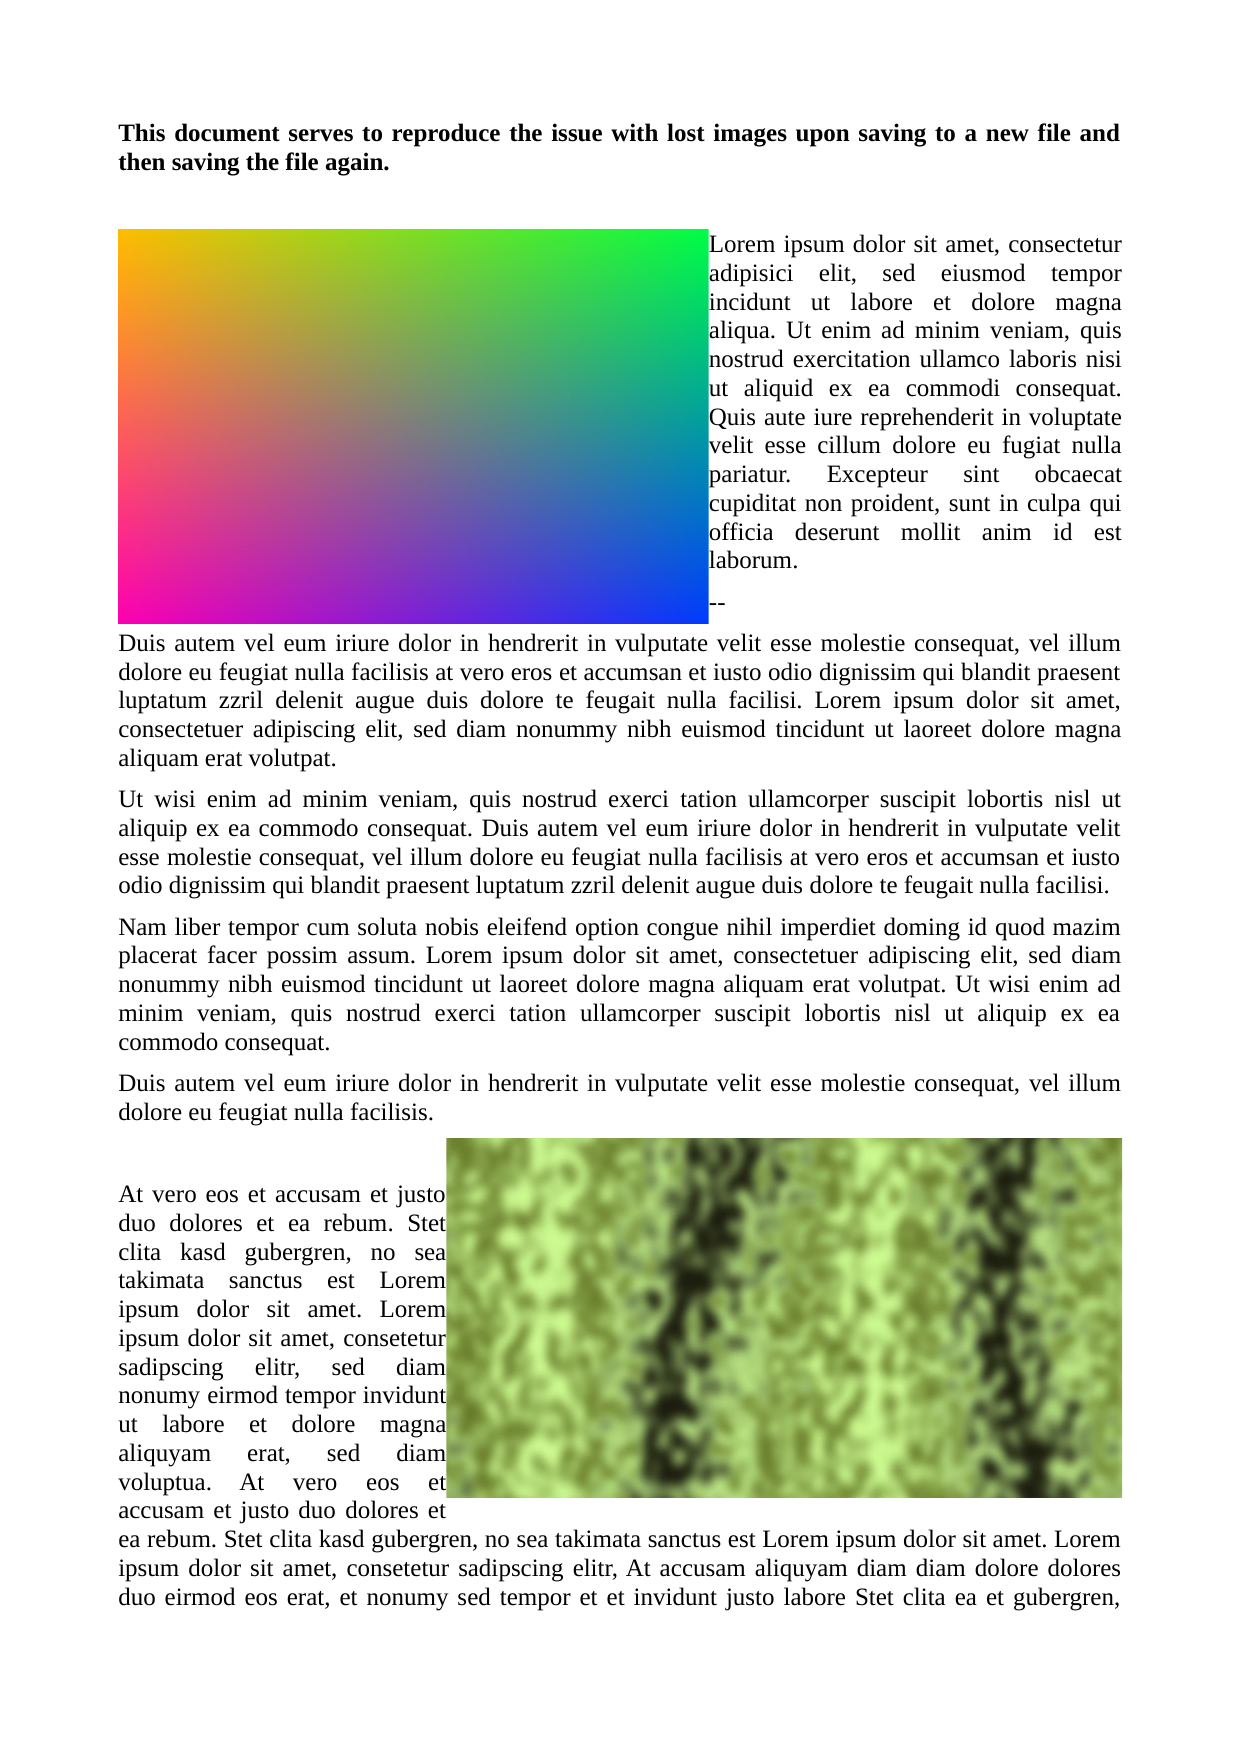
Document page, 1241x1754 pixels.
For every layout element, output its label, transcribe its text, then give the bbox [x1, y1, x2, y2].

text Nam liber tempor cum soluta nobis eleifend option congue nihil imperdiet doming id quod mazim placerat facer possim assum. Lorem ipsum dolor sit amet, consectetuer adipiscing elit, sed diam nonummy nibh euismod tincidunt ut laoreet dolore magna aliquam erat volutpat. Ut wisi enim ad minim veniam, quis nostrud exerci tation ullamcorper suscipit lobortis nisl ut aliquip ex ea commodo consequat. [118, 912, 1122, 1056]
picture [118, 229, 709, 624]
text -- [709, 587, 1122, 616]
text Ut wisi enim ad minim veniam, quis nostrud exerci tation ullamcorper suscipit lobortis nisl ut aliquip ex ea commodo consequat. Duis autem vel eum iriure dolor in hendrerit in vulputate velit esse molestie consequat, vel illum dolore eu feugiat nulla facilisis at vero eros et accumsan et iusto odio dignissim qui blandit praesent luptatum zzril delenit augue duis dolore te feugait nulla facilisi. [118, 784, 1122, 899]
text Duis autem vel eum iriure dolor in hendrerit in vulputate velit esse molestie consequat, vel illum dolore eu feugiat nulla facilisis at vero eros et accumsan et iusto odio dignissim qui blandit praesent luptatum zzril delenit augue duis dolore te feugait nulla facilisi. Lorem ipsum dolor sit amet, consectetuer adipiscing elit, sed diam nonummy nibh euismod tincidunt ut laoreet dolore magna aliquam erat volutpat. [118, 628, 1122, 772]
text Duis autem vel eum iriure dolor in hendrerit in vulputate velit esse molestie consequat, vel illum dolore eu feugiat nulla facilisis. [118, 1068, 1122, 1126]
text At vero eos et accusam et justo duo dolores et ea rebum. Stet clita kasd gubergren, no sea takimata sanctus est Lorem ipsum dolor sit amet. Lorem ipsum dolor sit amet, consetetur sadipscing elitr, sed diam nonumy eirmod tempor invidunt ut labore et dolore magna aliquyam erat, sed diam voluptua. At vero eos et accusam et justo duo dolores et ea rebum. Stet clita kasd gubergren, no sea takimata sanctus est Lorem ipsum dolor sit amet. Lorem ipsum dolor sit amet, consetetur sadipscing elitr, At accusam aliquyam diam diam dolore dolores duo eirmod eos erat, et nonumy sed tempor et et invidunt justo labore Stet clita ea et gubergren, [118, 1179, 1122, 1611]
picture [446, 1138, 1123, 1498]
text Lorem ipsum dolor sit amet, consectetur adipisici elit, sed eiusmod tempor incidunt ut labore et dolore magna aliqua. Ut enim ad minim veniam, quis nostrud exercitation ullamco laboris nisi ut aliquid ex ea commodi consequat. Quis aute iure reprehenderit in voluptate velit esse cillum dolore eu fugiat nulla pariatur. Excepteur sint obcaecat cupiditat non proident, sunt in culpa qui officia deserunt mollit anim id est laborum. [709, 229, 1122, 574]
text This document serves to reproduce the issue with lost images upon saving to a new file and then saving the file again. [118, 118, 1122, 176]
